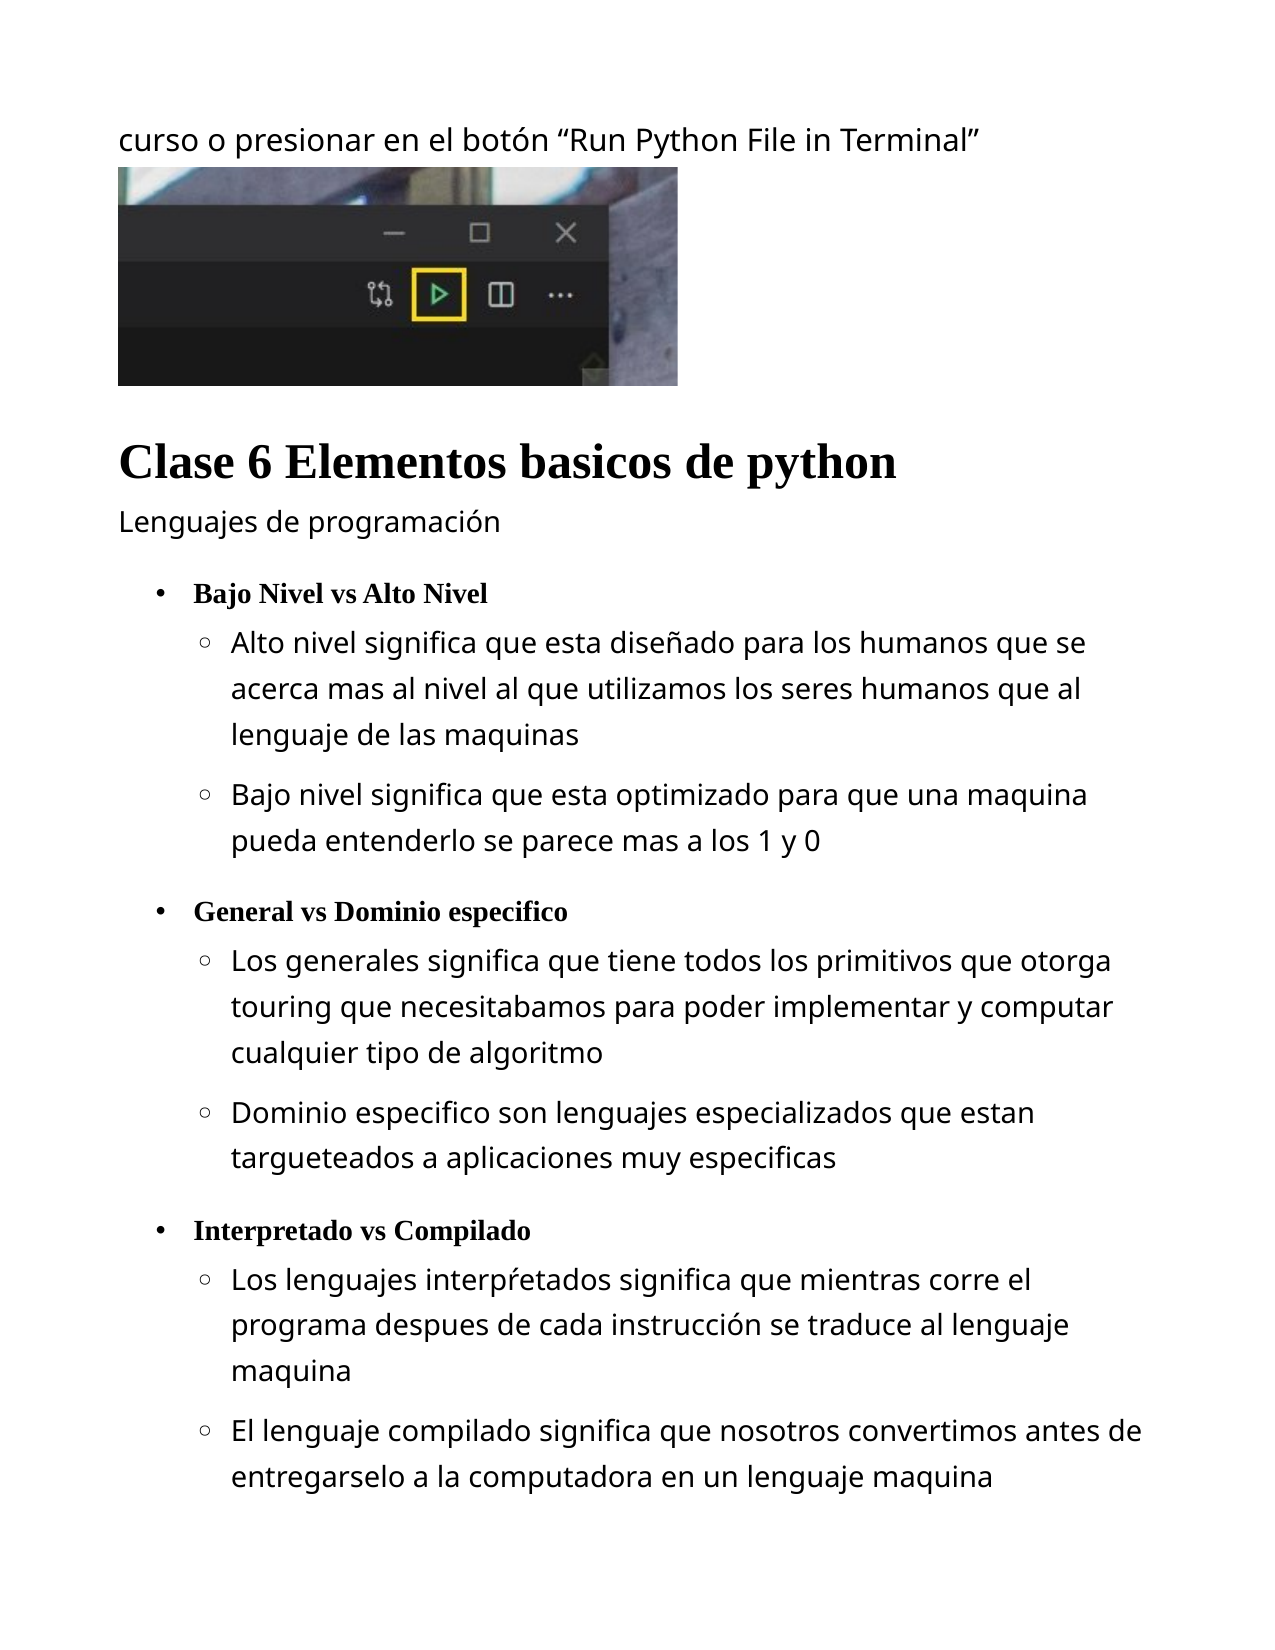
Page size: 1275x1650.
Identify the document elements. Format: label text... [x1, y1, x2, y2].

list Dominio especifico son lenguajes especializados que estan targueteados a aplicaciones muy especificas [193, 1092, 1157, 1177]
list El lenguaje compilado significa que nosotros convertimos antes de entregarselo a la computadora en un lenguaje maquina [193, 1410, 1157, 1496]
list Los lenguajes interpŕetados significa que mientras corre el programa despues de cada instrucción se traduce al lenguaje maquina [193, 1259, 1157, 1390]
list Alto nivel significa que esta diseñado para los humanos que se acerca mas al nivel al que utilizamos los seres humanos que al lenguaje de las maquinas [193, 623, 1157, 754]
list Los generales significa que tiene todos los primitivos que otorga touring que necesitabamos para poder implementar y computar cualquier tipo de algoritmo [193, 941, 1157, 1072]
text curso o presionar en el botón “Run Python File in Terminal” [118, 118, 1157, 386]
subtitle Interpretado vs Compilado [156, 1213, 1157, 1246]
picture [118, 167, 678, 386]
text Lenguajes de programación [118, 502, 1157, 541]
subtitle Clase 6 Elementos basicos de python [118, 432, 1157, 489]
list Bajo nivel significa que esta optimizado para que una maquina pueda entenderlo se parece mas a los 1 y 0 [193, 774, 1157, 859]
subtitle Bajo Nivel vs Alto Nivel [156, 577, 1157, 610]
subtitle General vs Dominio especifico [156, 894, 1157, 928]
